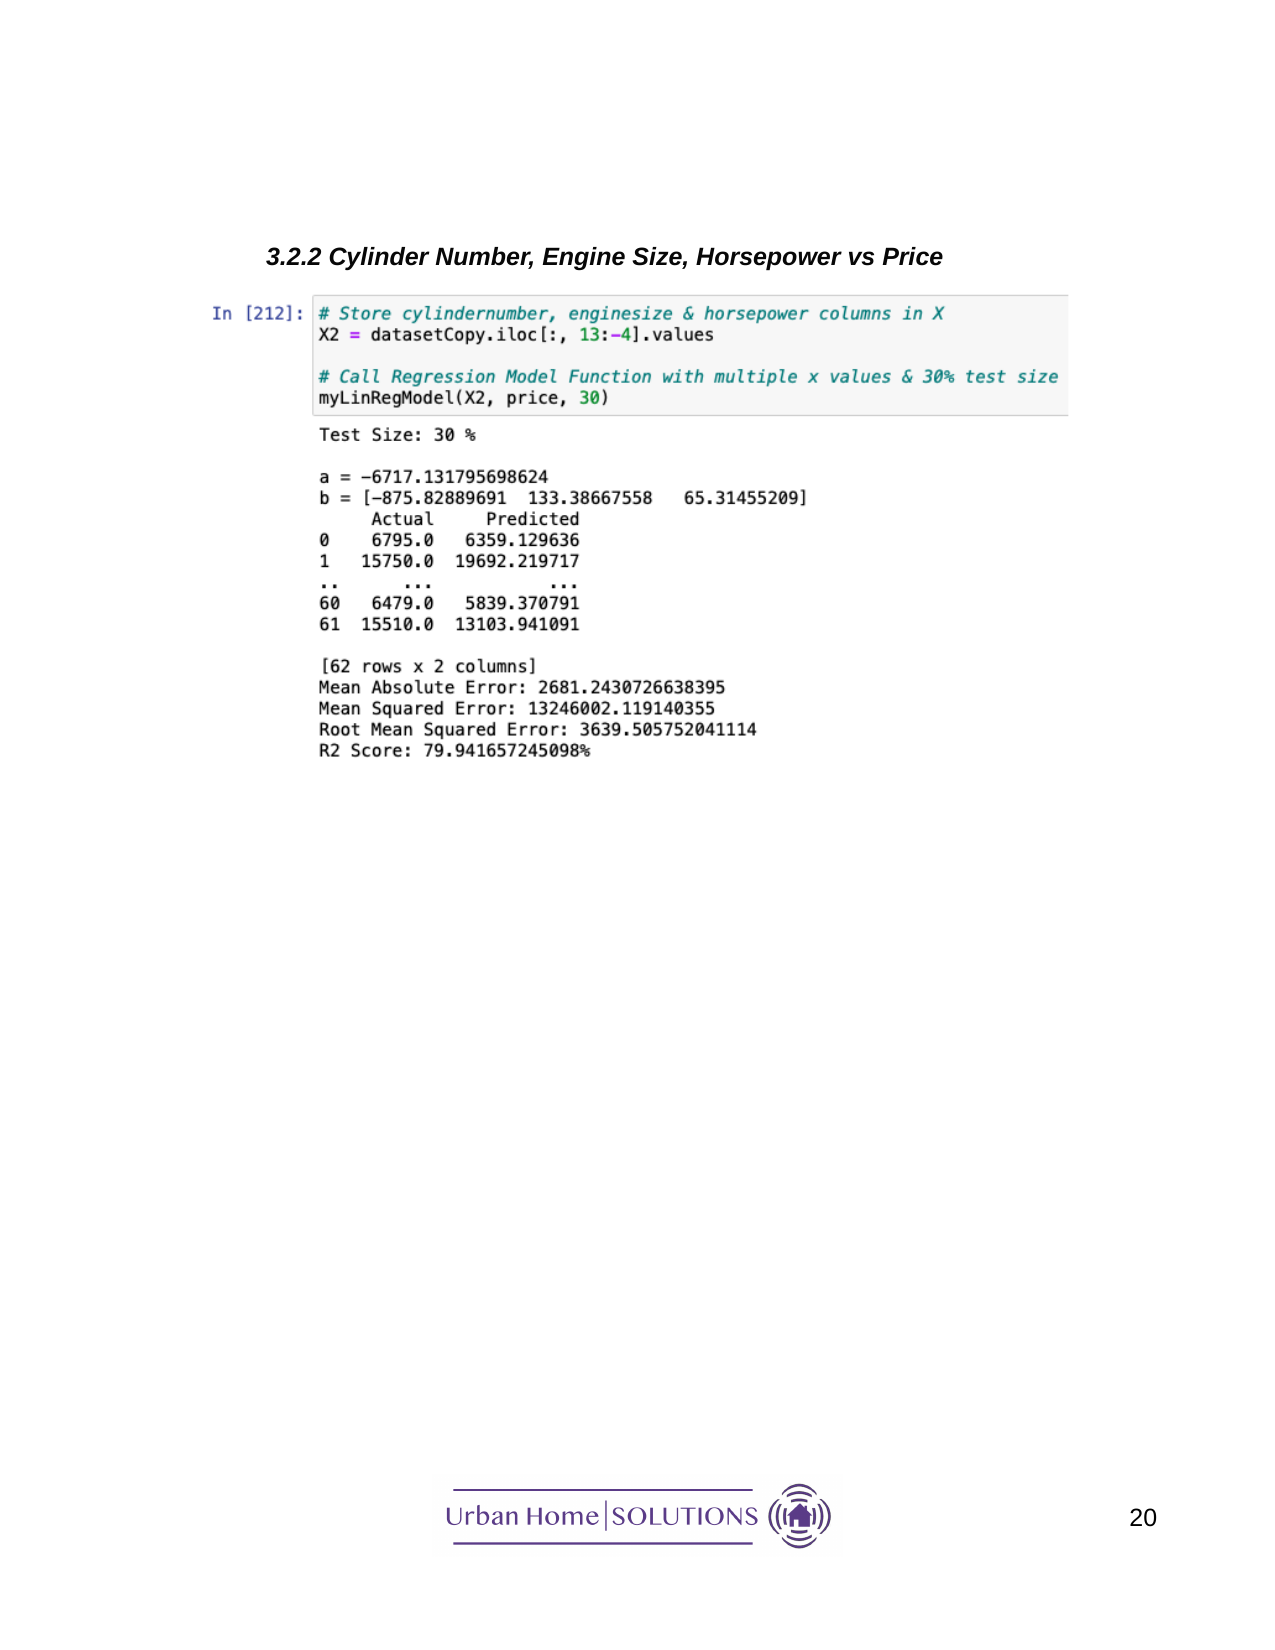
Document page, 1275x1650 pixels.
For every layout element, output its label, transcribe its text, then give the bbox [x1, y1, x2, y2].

picture [206, 286, 1069, 774]
picture [432, 1474, 844, 1557]
subtitle 3.2.2 Cylinder Number, Engine Size, Horsepower vs Price [266, 242, 1157, 270]
